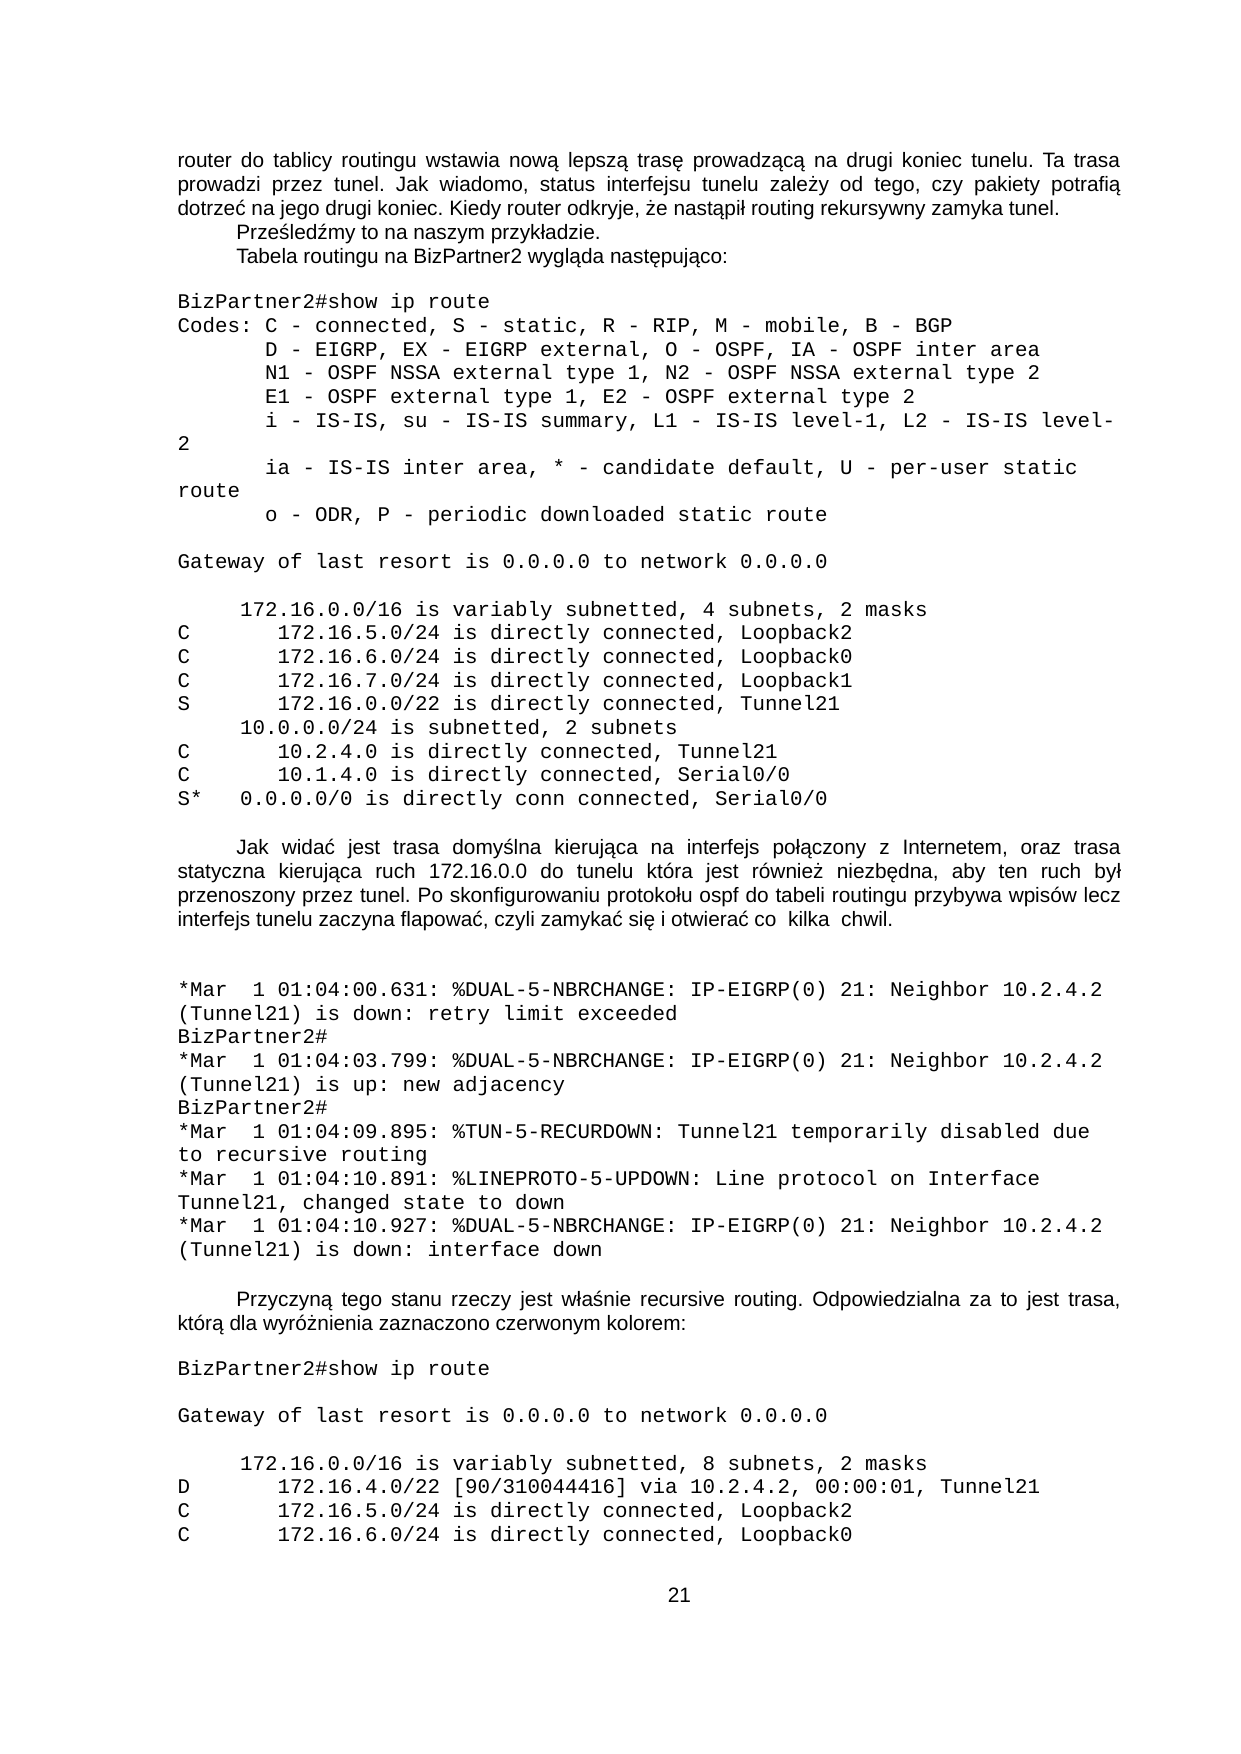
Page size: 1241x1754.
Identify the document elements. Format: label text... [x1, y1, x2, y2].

text Gateway of last resort is 0.0.0.0 to network 0.0.0.0 [177, 1406, 1122, 1429]
text BizPartner2# [177, 1026, 1122, 1050]
text Jak widać jest trasa domyślna kierująca na interfejs połączony z Internetem, oraz trasa statyczna kierująca ruch 172.16.0.0 do tunelu która jest również niezbędna, aby ten ruch był przenoszony przez tunel. Po skonfigurowaniu protokołu ospf do tabeli routingu przybywa wpisów lecz interfejs tunelu zaczyna flapować, czyli zamykać się i otwierać co kilka chwil. [177, 835, 1122, 931]
text 10.0.0.0/24 is subnetted, 2 subnets [177, 717, 1122, 741]
text BizPartner2# [177, 1097, 1122, 1121]
text D 172.16.4.0/22 [90/310044416] via 10.2.4.2, 00:00:01, Tunnel21 [177, 1476, 1122, 1500]
text N1 - OSPF NSSA external type 1, N2 - OSPF NSSA external type 2 [177, 362, 1122, 386]
text S 172.16.0.0/22 is directly connected, Tunnel21 [177, 693, 1122, 717]
text C 172.16.6.0/24 is directly connected, Loopback0 [177, 1524, 1122, 1547]
text Przyczyną tego stanu rzeczy jest właśnie recursive routing. Odpowiedzialna za to jest trasa, którą dla wyróżnienia zaznaczono czerwonym kolorem: [177, 1286, 1122, 1334]
text BizPartner2#show ip route [177, 1358, 1122, 1382]
text C 10.2.4.0 is directly connected, Tunnel21 [177, 741, 1122, 764]
text S* 0.0.0.0/0 is directly conn connected, Serial0/0 [177, 788, 1122, 812]
text Tabela routingu na BizPartner2 wygląda następująco: [177, 243, 1122, 267]
text 172.16.0.0/16 is variably subnetted, 8 subnets, 2 masks [177, 1453, 1122, 1476]
text *Mar 1 01:04:10.891: %LINEPROTO-5-UPDOWN: Line protocol on Interface Tunnel21, changed state to down [177, 1168, 1122, 1215]
text o - ODR, P - periodic downloaded static route [177, 504, 1122, 528]
text 172.16.0.0/16 is variably subnetted, 4 subnets, 2 masks [177, 599, 1122, 622]
text C 172.16.6.0/24 is directly connected, Loopback0 [177, 646, 1122, 670]
text Prześledźmy to na naszym przykładzie. [177, 219, 1122, 243]
text i - IS-IS, su - IS-IS summary, L1 - IS-IS level-1, L2 - IS-IS level-2 [177, 409, 1122, 457]
text router do tablicy routingu wstawia nową lepszą trasę prowadzącą na drugi koniec tunelu. Ta trasa prowadzi przez tunel. Jak wiadomo, status interfejsu tunelu zależy od tego, czy pakiety potrafią dotrzeć na jego drugi koniec. Kiedy router odkryje, że nastąpił routing rekursywny zamyka tunel. [177, 148, 1122, 219]
text ia - IS-IS inter area, * - candidate default, U - per-user static route [177, 457, 1122, 504]
text D - EIGRP, EX - EIGRP external, O - OSPF, IA - OSPF inter area [177, 339, 1122, 362]
text C 172.16.7.0/24 is directly connected, Loopback1 [177, 670, 1122, 693]
text E1 - OSPF external type 1, E2 - OSPF external type 2 [177, 386, 1122, 409]
text Gateway of last resort is 0.0.0.0 to network 0.0.0.0 [177, 551, 1122, 575]
text *Mar 1 01:04:03.799: %DUAL-5-NBRCHANGE: IP-EIGRP(0) 21: Neighbor 10.2.4.2 (Tunnel21) is up: new adjacency [177, 1050, 1122, 1097]
text C 172.16.5.0/24 is directly connected, Loopback2 [177, 1500, 1122, 1524]
text C 172.16.5.0/24 is directly connected, Loopback2 [177, 622, 1122, 646]
text *Mar 1 01:04:09.895: %TUN-5-RECURDOWN: Tunnel21 temporarily disabled due to recursive routing [177, 1121, 1122, 1168]
text Codes: C - connected, S - static, R - RIP, M - mobile, B - BGP [177, 315, 1122, 339]
text *Mar 1 01:04:10.927: %DUAL-5-NBRCHANGE: IP-EIGRP(0) 21: Neighbor 10.2.4.2 (Tunnel21) is down: interface down [177, 1215, 1122, 1263]
text *Mar 1 01:04:00.631: %DUAL-5-NBRCHANGE: IP-EIGRP(0) 21: Neighbor 10.2.4.2 (Tunnel21) is down: retry limit exceeded [177, 979, 1122, 1026]
text BizPartner2#show ip route [177, 291, 1122, 315]
text C 10.1.4.0 is directly connected, Serial0/0 [177, 764, 1122, 788]
